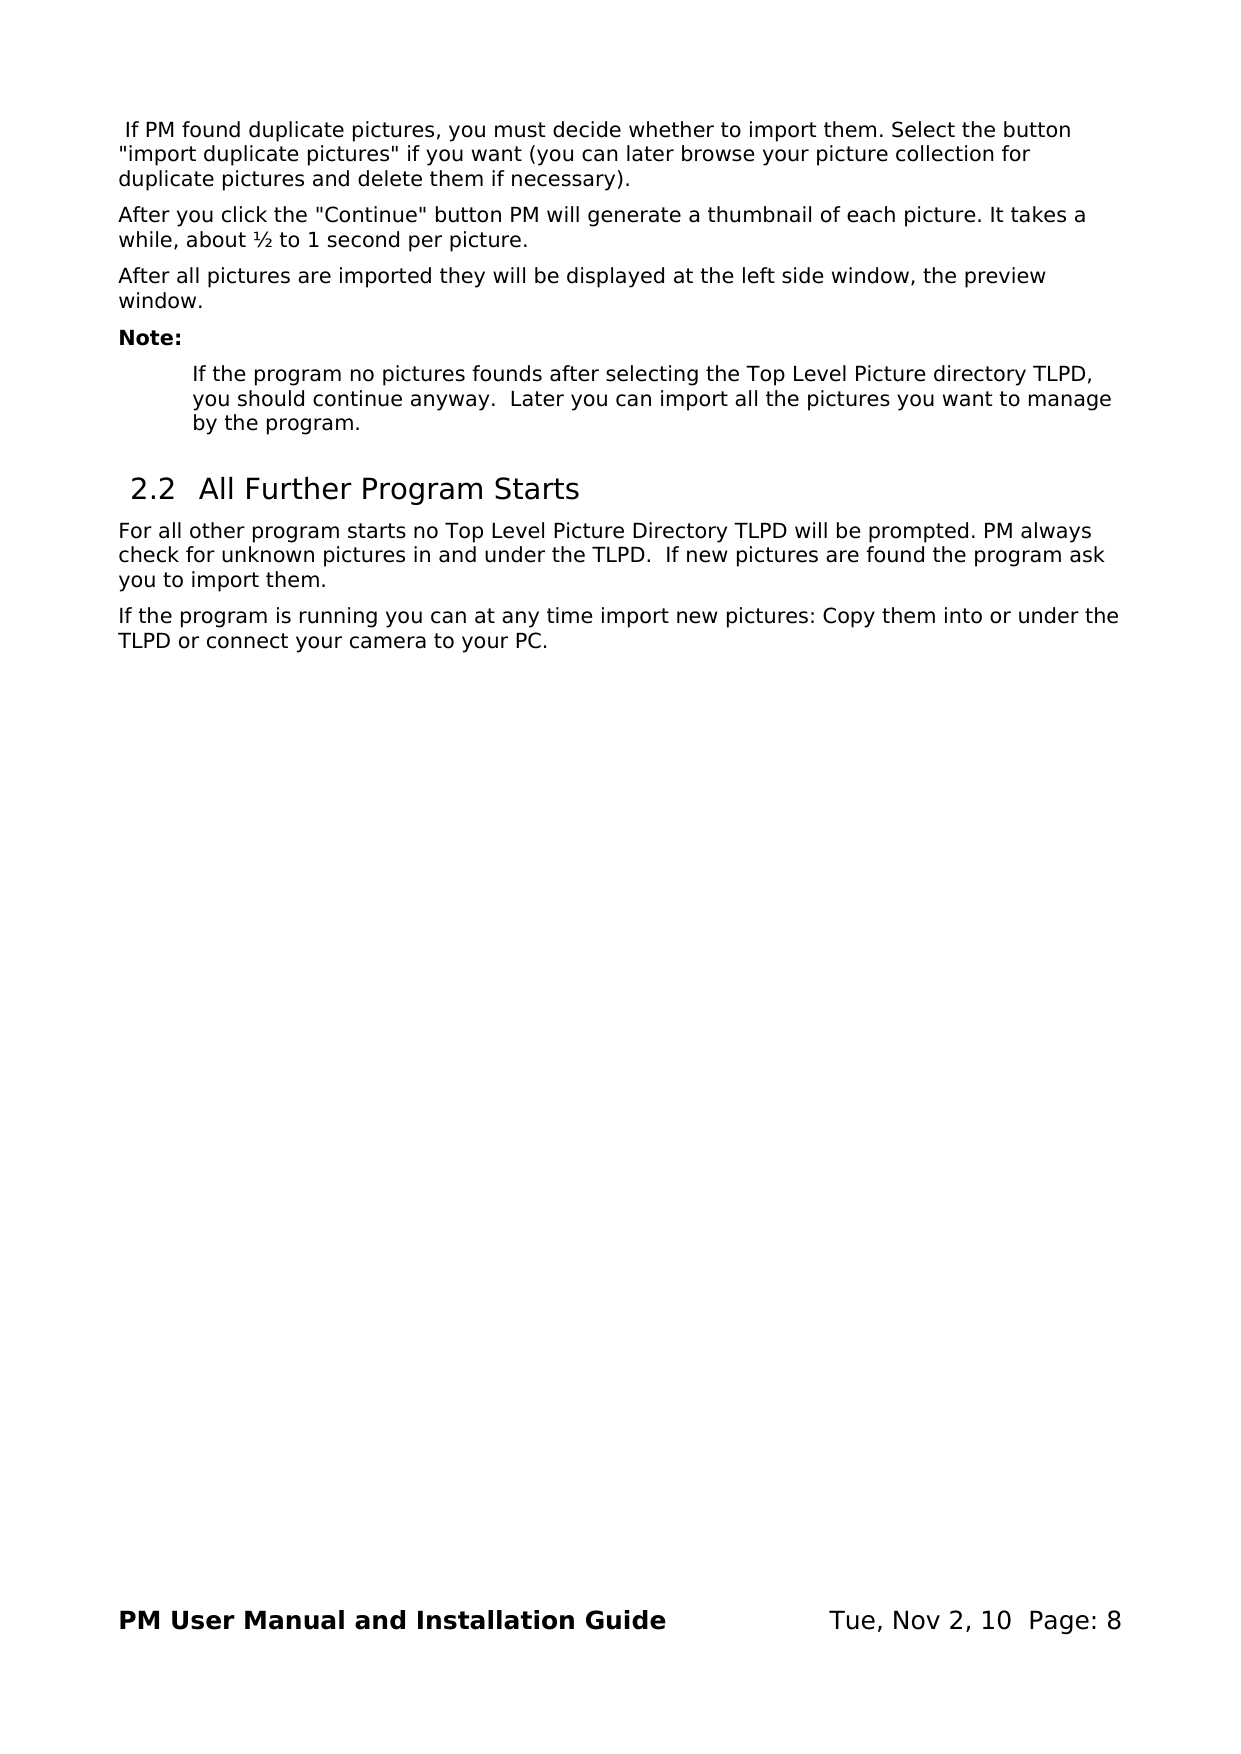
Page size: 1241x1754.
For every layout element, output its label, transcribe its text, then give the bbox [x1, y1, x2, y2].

subtitle All Further Program Starts [130, 473, 1122, 507]
text If the program is running you can at any time import new pictures: Copy them into or under the TLPD or connect your camera to your PC. [118, 604, 1122, 653]
text For all other program starts no Top Level Picture Directory TLPD will be prompted. PM always check for unknown pictures in and under the TLPD. If new pictures are found the program ask you to import them. [118, 519, 1122, 592]
text If the program no pictures founds after selecting the Top Level Picture directory TLPD, you should continue anyway. Later you can import all the pictures you want to manage by the program. [192, 362, 1122, 435]
text Note: [118, 326, 1122, 350]
text After all pictures are imported they will be displayed at the left side window, the preview window. [118, 264, 1122, 313]
text If PM found duplicate pictures, you must decide whether to import them. Select the button "import duplicate pictures" if you want (you can later browse your picture collection for duplicate pictures and delete them if necessary). [118, 118, 1122, 191]
text After you click the "Continue" button PM will generate a thumbnail of each picture. It takes a while, about ½ to 1 second per picture. [118, 203, 1122, 252]
